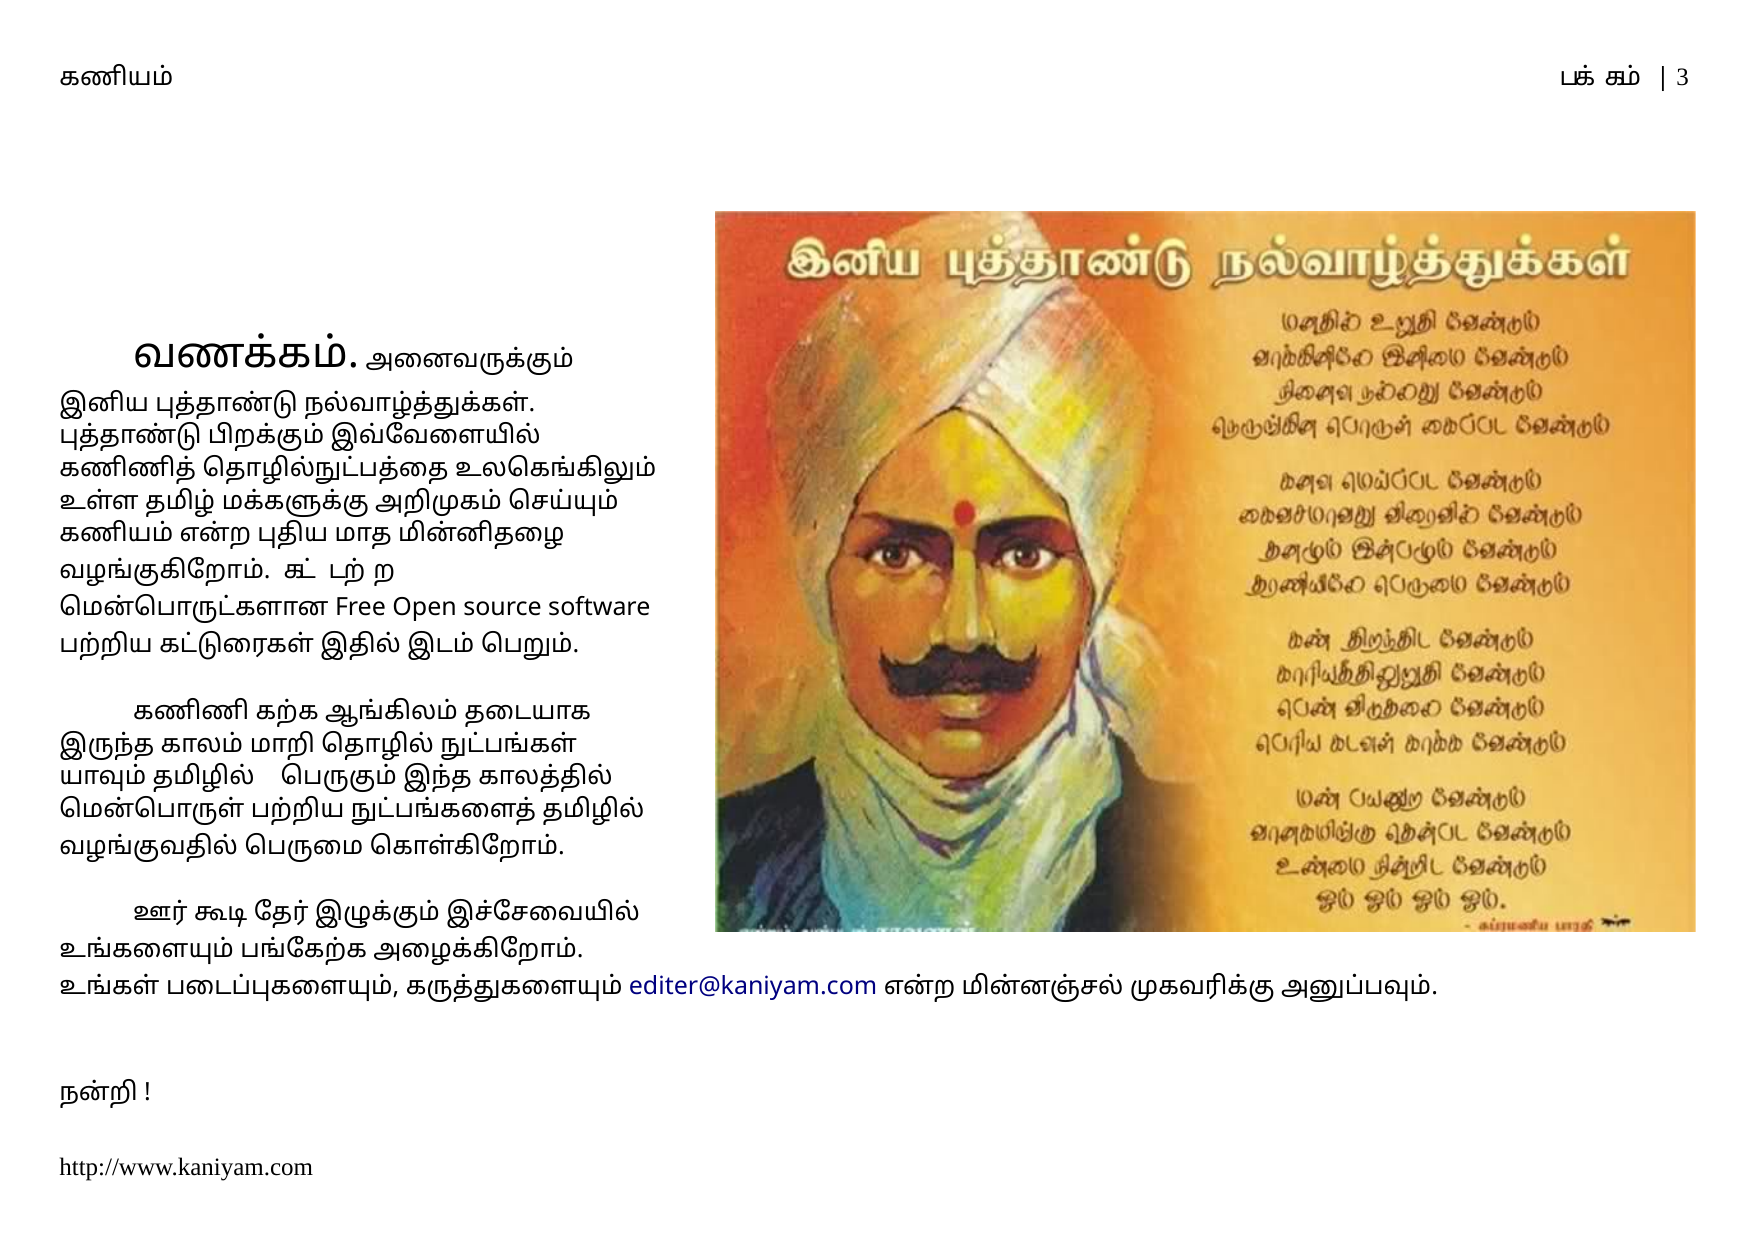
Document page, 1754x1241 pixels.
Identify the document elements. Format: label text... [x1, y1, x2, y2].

text வணக்கம். அனைவருக்கும் இனிய புத்தாண்டு நல்வாழ்த்துக்கள். புத்தாண்டு பிறக்கும் இவ்வேளையில் கணிணித் தொழில்நுட்பத்தை உலகெங்கிலும் உள்ள தமிழ் மக்களுக்கு அறிமுகம் செய்யும் கணியம் என்ற புதிய மாத மின்னிதழை வழங்குகிறோம். கட்டற்ற மென்பொருட்களான Free Open source software பற்றிய கட்டுரைகள் இதில் இடம் பெறும். [59, 323, 715, 663]
text ஊர் கூடி தேர் இழுக்கும் இச்சேவையில் உங்களையும் பங்கேற்க அழைக்கிறோம். உங்கள் படைப்புகளையும், கருத்துகளையும் editer@kaniyam.com என்ற மின்னஞ்சல் முகவரிக்கு அனுப்பவும். [59, 898, 1695, 1005]
picture [715, 211, 1696, 932]
text நன்றி ! [59, 1073, 1695, 1110]
text கணிணி கற்க ஆங்கிலம் தடையாக இருந்த காலம் மாறி தொழில் நுட்பங்கள் யாவும் தமிழில் பெருகும் இந்த காலத்தில் மென்பொருள் பற்றிய நுட்பங்களைத் தமிழில் வழங்குவதில் பெருமை கொள்கிறோம். [59, 697, 715, 864]
